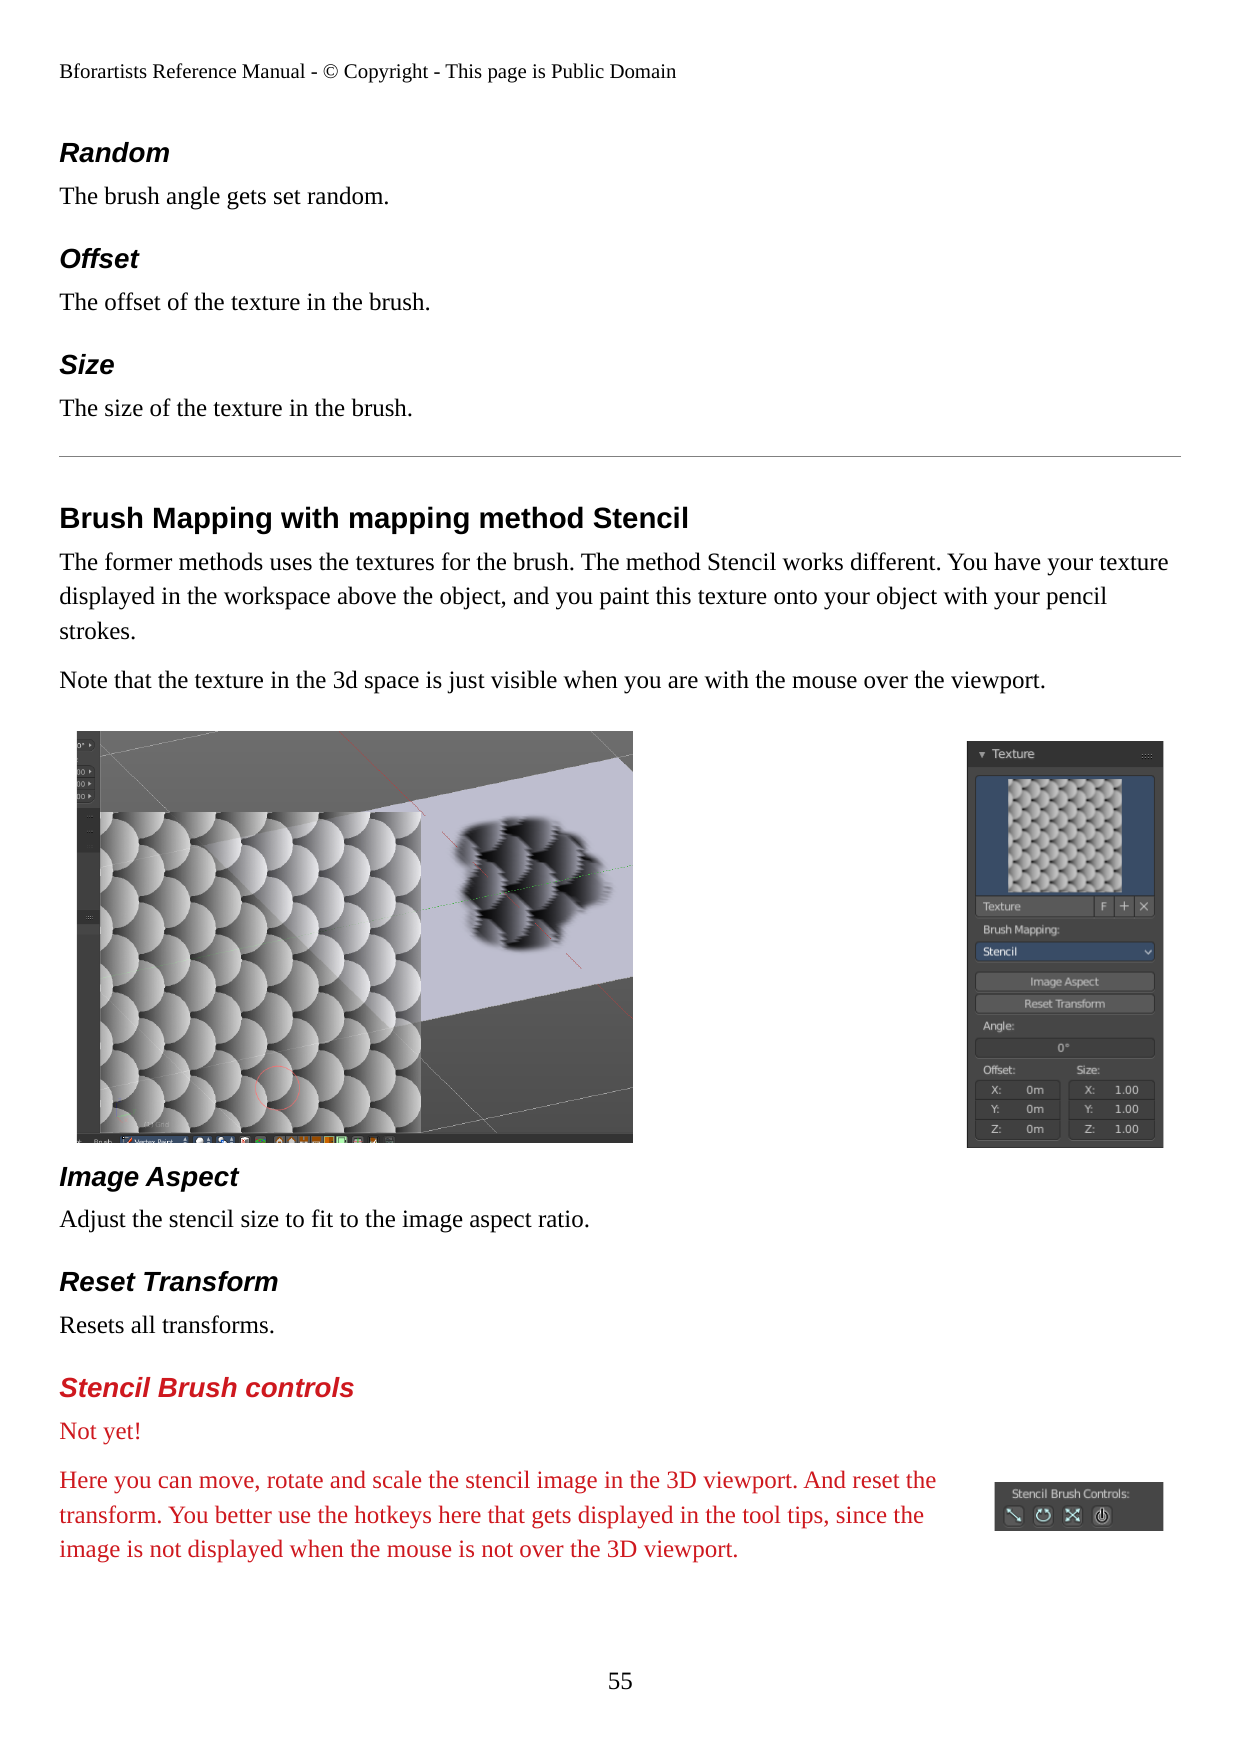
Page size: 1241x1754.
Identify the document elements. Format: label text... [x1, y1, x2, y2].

text Here you can move, rotate and scale the stencil image in the 3D viewport. And reset the transform. You better use the hotkeys here that gets displayed in the tool tips, since the image is not displayed when the mouse is not over the 3D viewport. [59, 1465, 1181, 1563]
subtitle Brush Mapping with mapping method Stencil [59, 501, 1181, 534]
subtitle Reset Transform [59, 1266, 1181, 1298]
picture [994, 1482, 1164, 1531]
subtitle Image Aspect [59, 727, 1181, 1192]
text The offset of the texture in the brush. [59, 287, 1181, 316]
subtitle Stencil Brush controls [59, 1372, 1181, 1404]
subtitle Size [59, 348, 1181, 380]
text Note that the texture in the 3d space is just visible when you are with the mouse over the viewport. [59, 665, 1181, 694]
text The brush angle gets set random. [59, 181, 1181, 210]
picture [76, 731, 633, 1143]
text The former methods uses the textures for the brush. The method Stencil works different. You have your texture displayed in the workspace above the object, and you paint this texture onto your object with your pencil strokes. [59, 547, 1181, 645]
picture [966, 741, 1164, 1148]
subtitle Offset [59, 243, 1181, 274]
text Resets all transforms. [59, 1310, 1181, 1339]
text Adjust the stencil size to fit to the image aspect ratio. [59, 1204, 1181, 1233]
text Not yet! [59, 1416, 1181, 1445]
text The size of the texture in the brush. [59, 393, 1181, 422]
subtitle Random [59, 137, 1181, 168]
